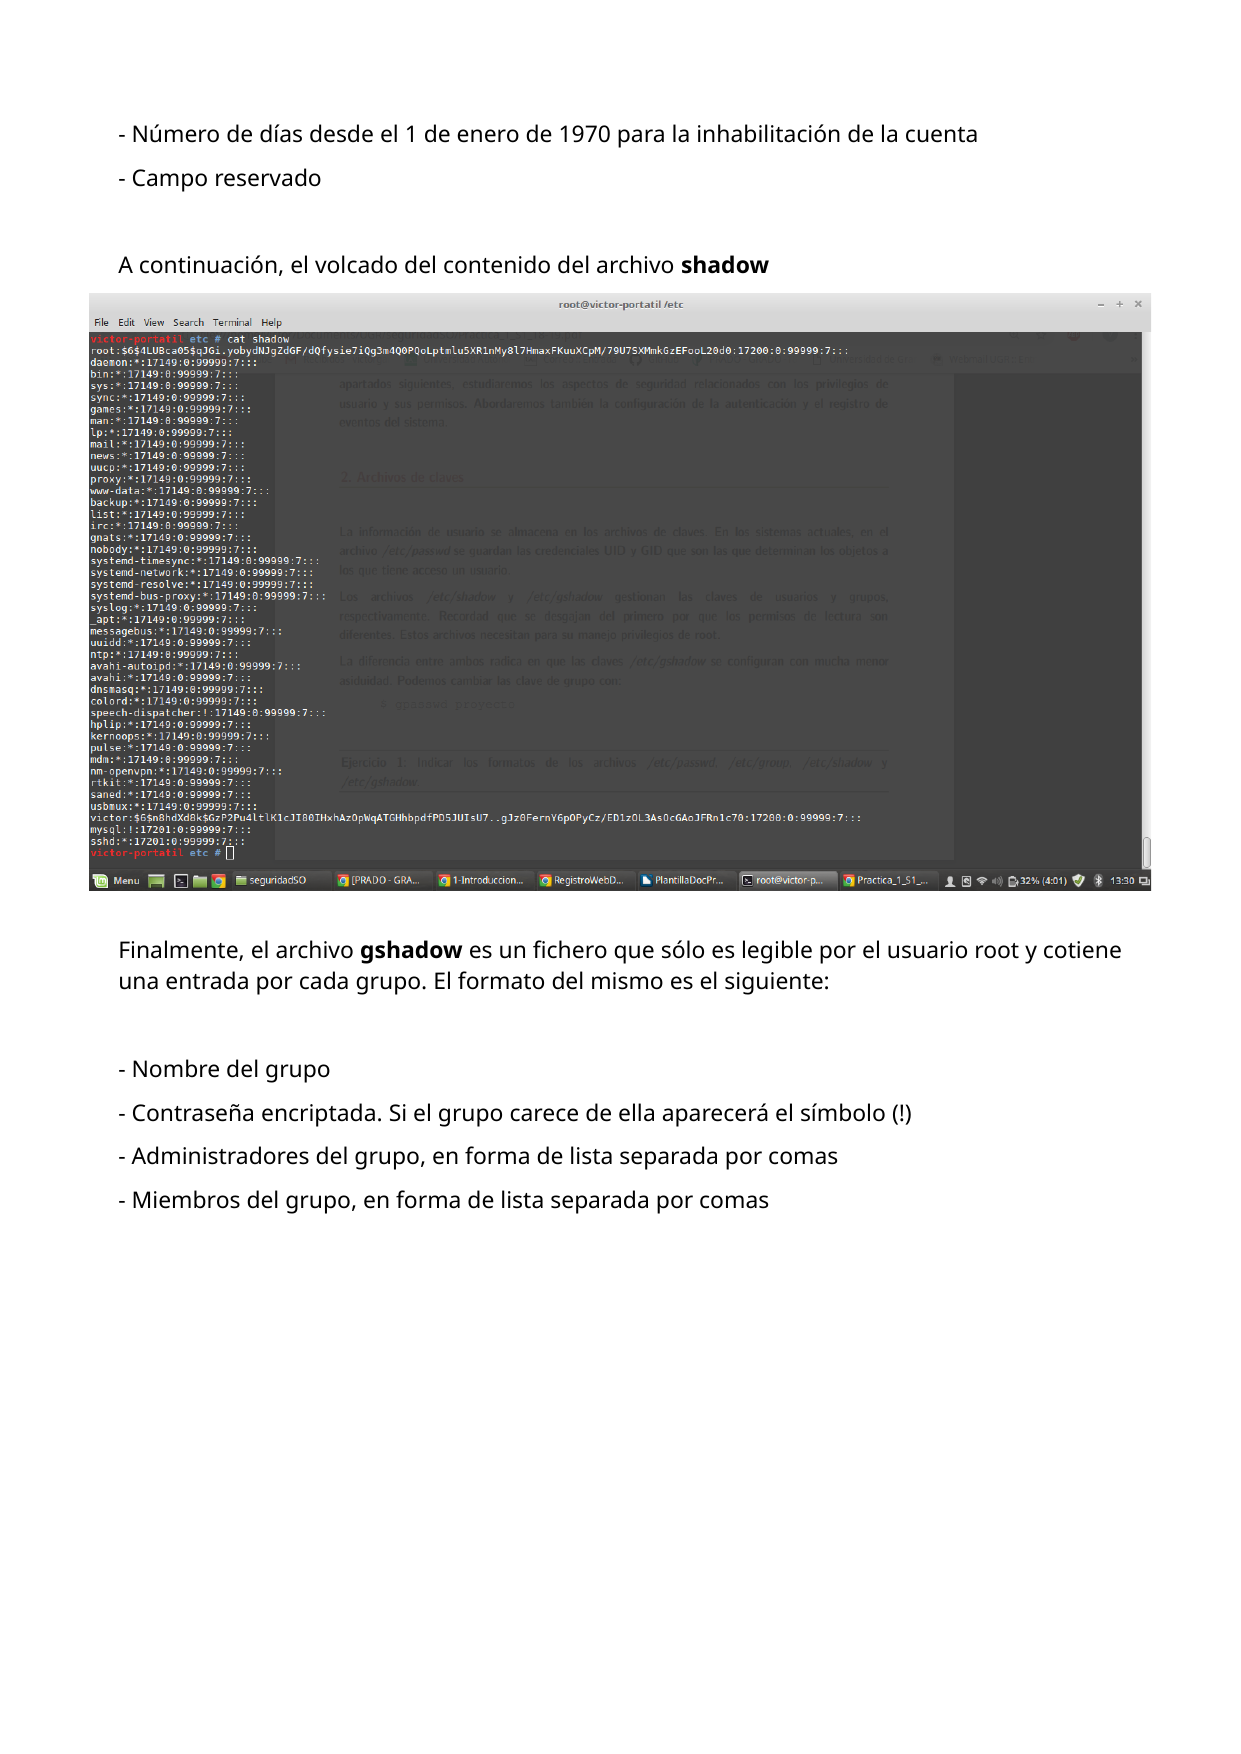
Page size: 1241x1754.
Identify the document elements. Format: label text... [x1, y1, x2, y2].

text A continuación, el volcado del contenido del archivo shadow [118, 249, 1122, 281]
text - Administradores del grupo, en forma de lista separada por comas [118, 1140, 1122, 1171]
picture [89, 293, 1152, 891]
text - Miembros del grupo, en forma de lista separada por comas [118, 1184, 1122, 1215]
text - Contraseña encriptada. Si el grupo carece de ella aparecerá el símbolo (!) [118, 1096, 1122, 1128]
text Finalmente, el archivo gshadow es un fichero que sólo es legible por el usuario root y cotiene una entrada por cada grupo. El formato del mismo es el siguiente: [118, 934, 1122, 996]
text - Campo reservado [118, 162, 1122, 193]
text - Número de días desde el 1 de enero de 1970 para la inhabilitación de la cuenta [118, 118, 1122, 149]
text - Nombre del grupo [118, 1053, 1122, 1084]
